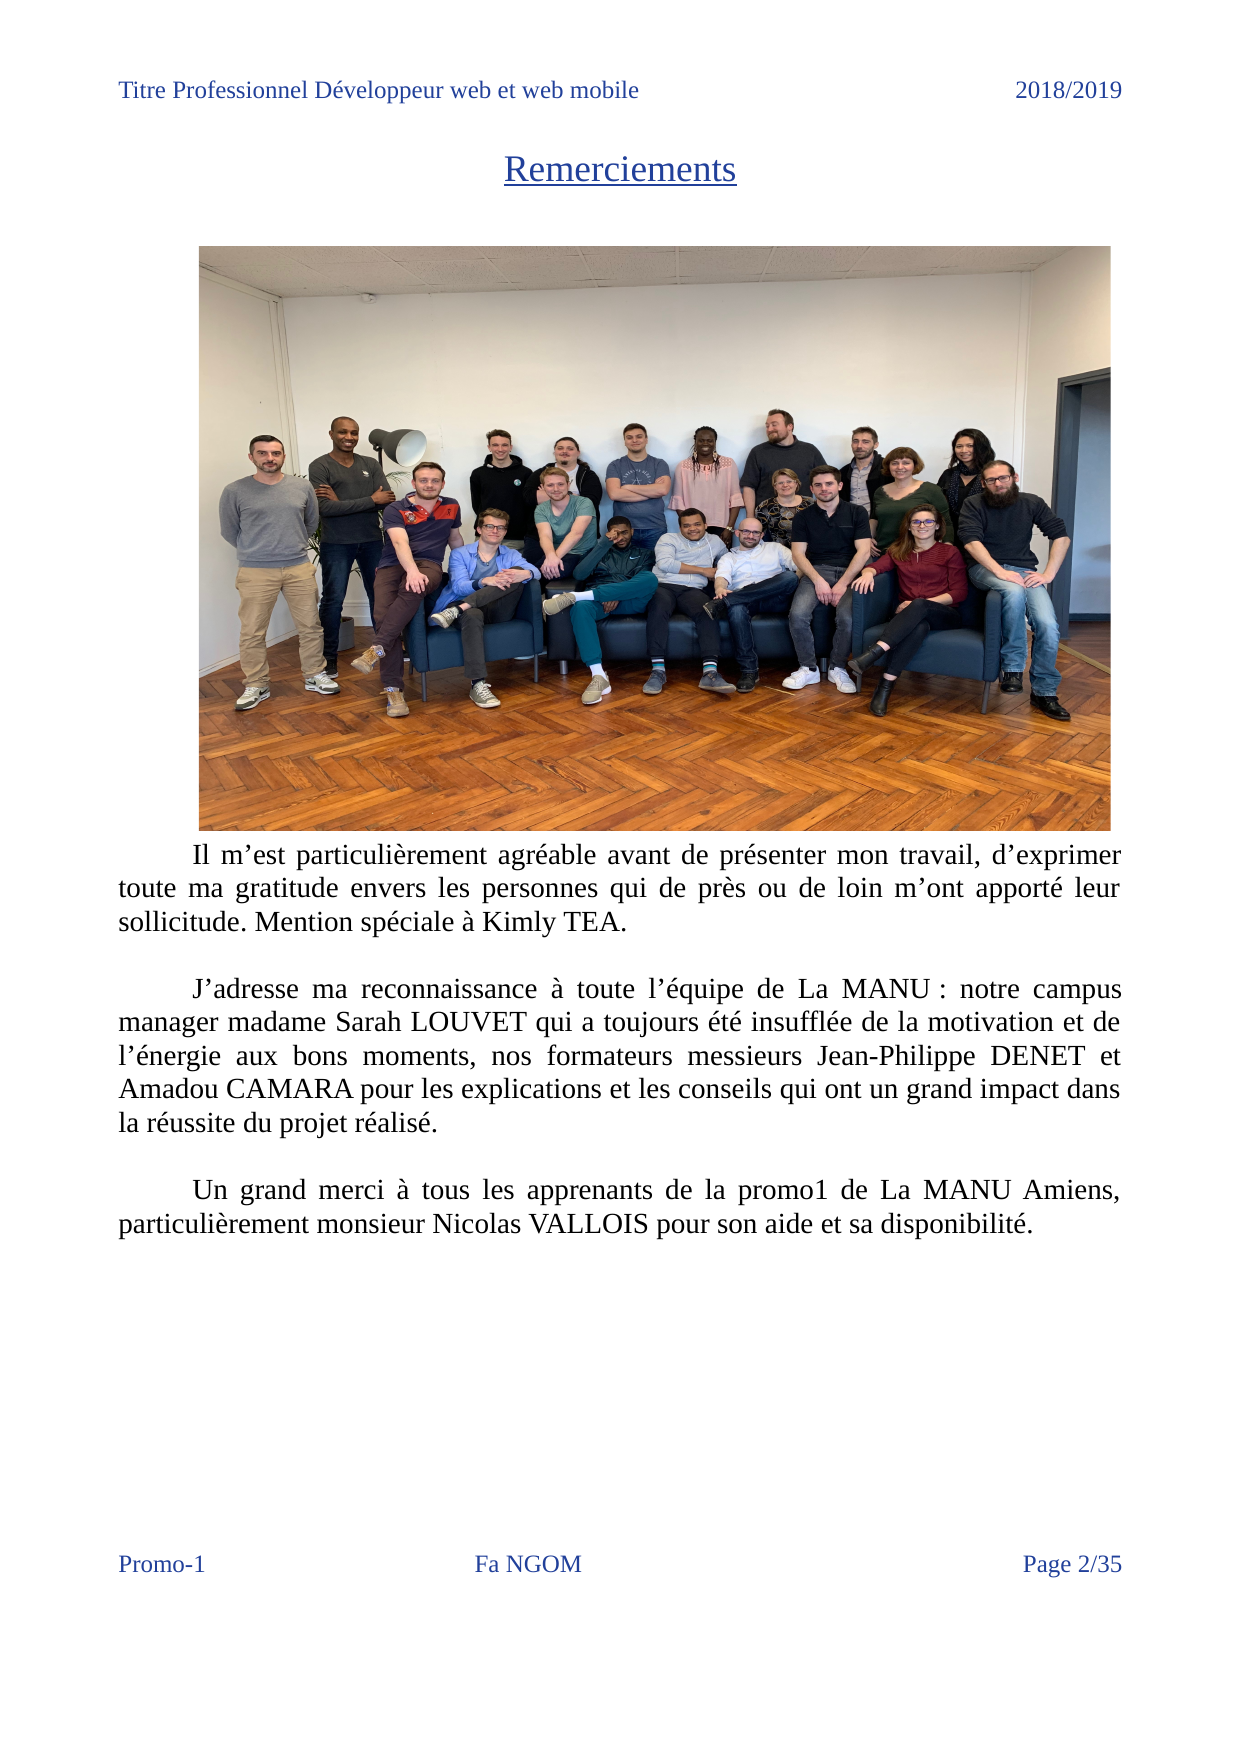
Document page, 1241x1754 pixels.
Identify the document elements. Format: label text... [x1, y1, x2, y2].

text Il m’est particulièrement agréable avant de présenter mon travail, d’exprimer toute ma gratitude envers les personnes qui de près ou de loin m’ont apporté leur sollicitude. Mention spéciale à Kimly TEA. [118, 837, 1122, 937]
text Un grand merci à tous les apprenants de la promo1 de La MANU Amiens, particulièrement monsieur Nicolas VALLOIS pour son aide et sa disponibilité. [118, 1172, 1122, 1239]
picture [198, 246, 1111, 831]
text J’adresse ma reconnaissance à toute l’équipe de La MANU : notre campus manager madame Sarah LOUVET qui a toujours été insufflée de la motivation et de l’énergie aux bons moments, nos formateurs messieurs Jean-Philippe DENET et Amadou CAMARA pour les explications et les conseils qui ont un grand impact dans la réussite du projet réalisé. [118, 971, 1122, 1139]
text Remerciements [118, 147, 1122, 190]
